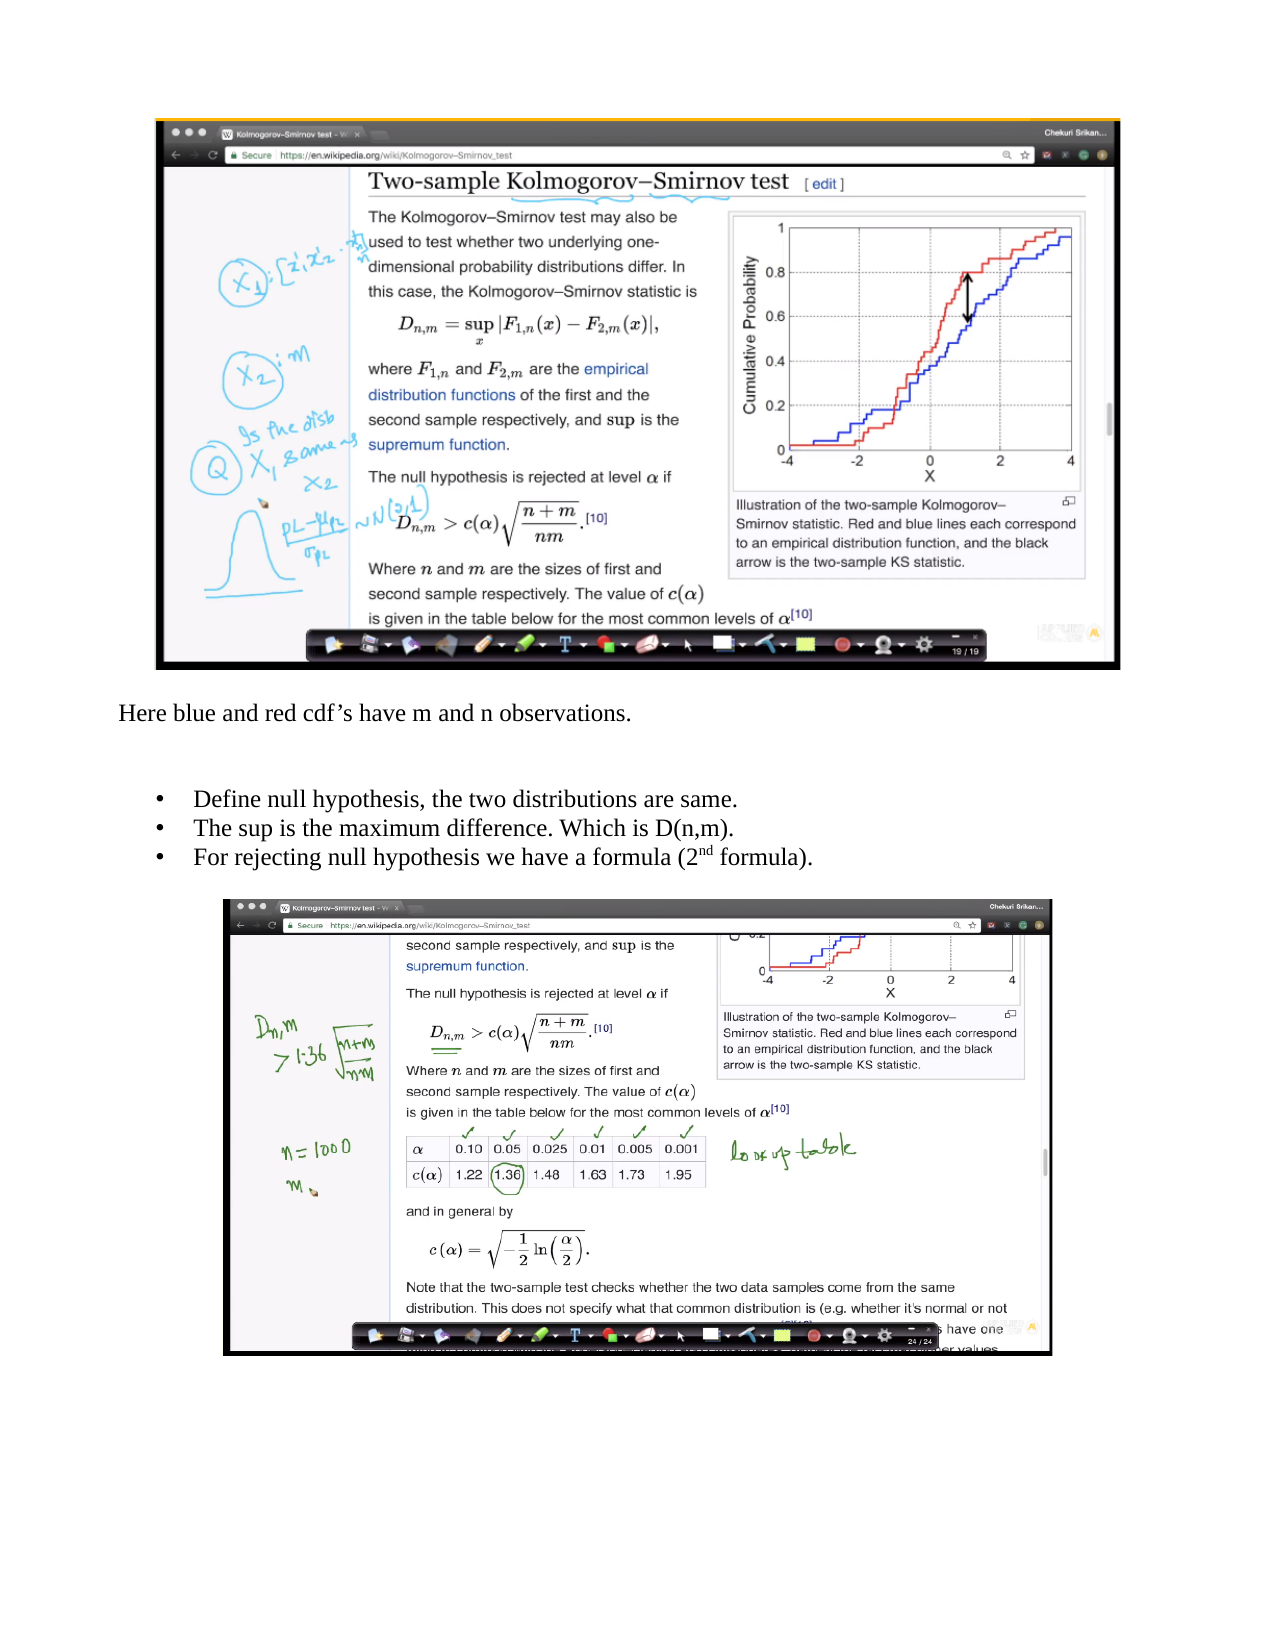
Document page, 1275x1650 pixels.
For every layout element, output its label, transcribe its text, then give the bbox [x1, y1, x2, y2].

list Define null hypothesis, the two distributions are same. [156, 784, 1157, 813]
text Here blue and red cdf’s have m and n observations. [118, 698, 1157, 727]
picture [154, 118, 1121, 670]
list For rejecting null hypothesis we have a formula (2nd formula). [156, 842, 1157, 871]
list The sup is the maximum difference. Which is D(n,m). [156, 813, 1157, 842]
picture [222, 899, 1053, 1356]
